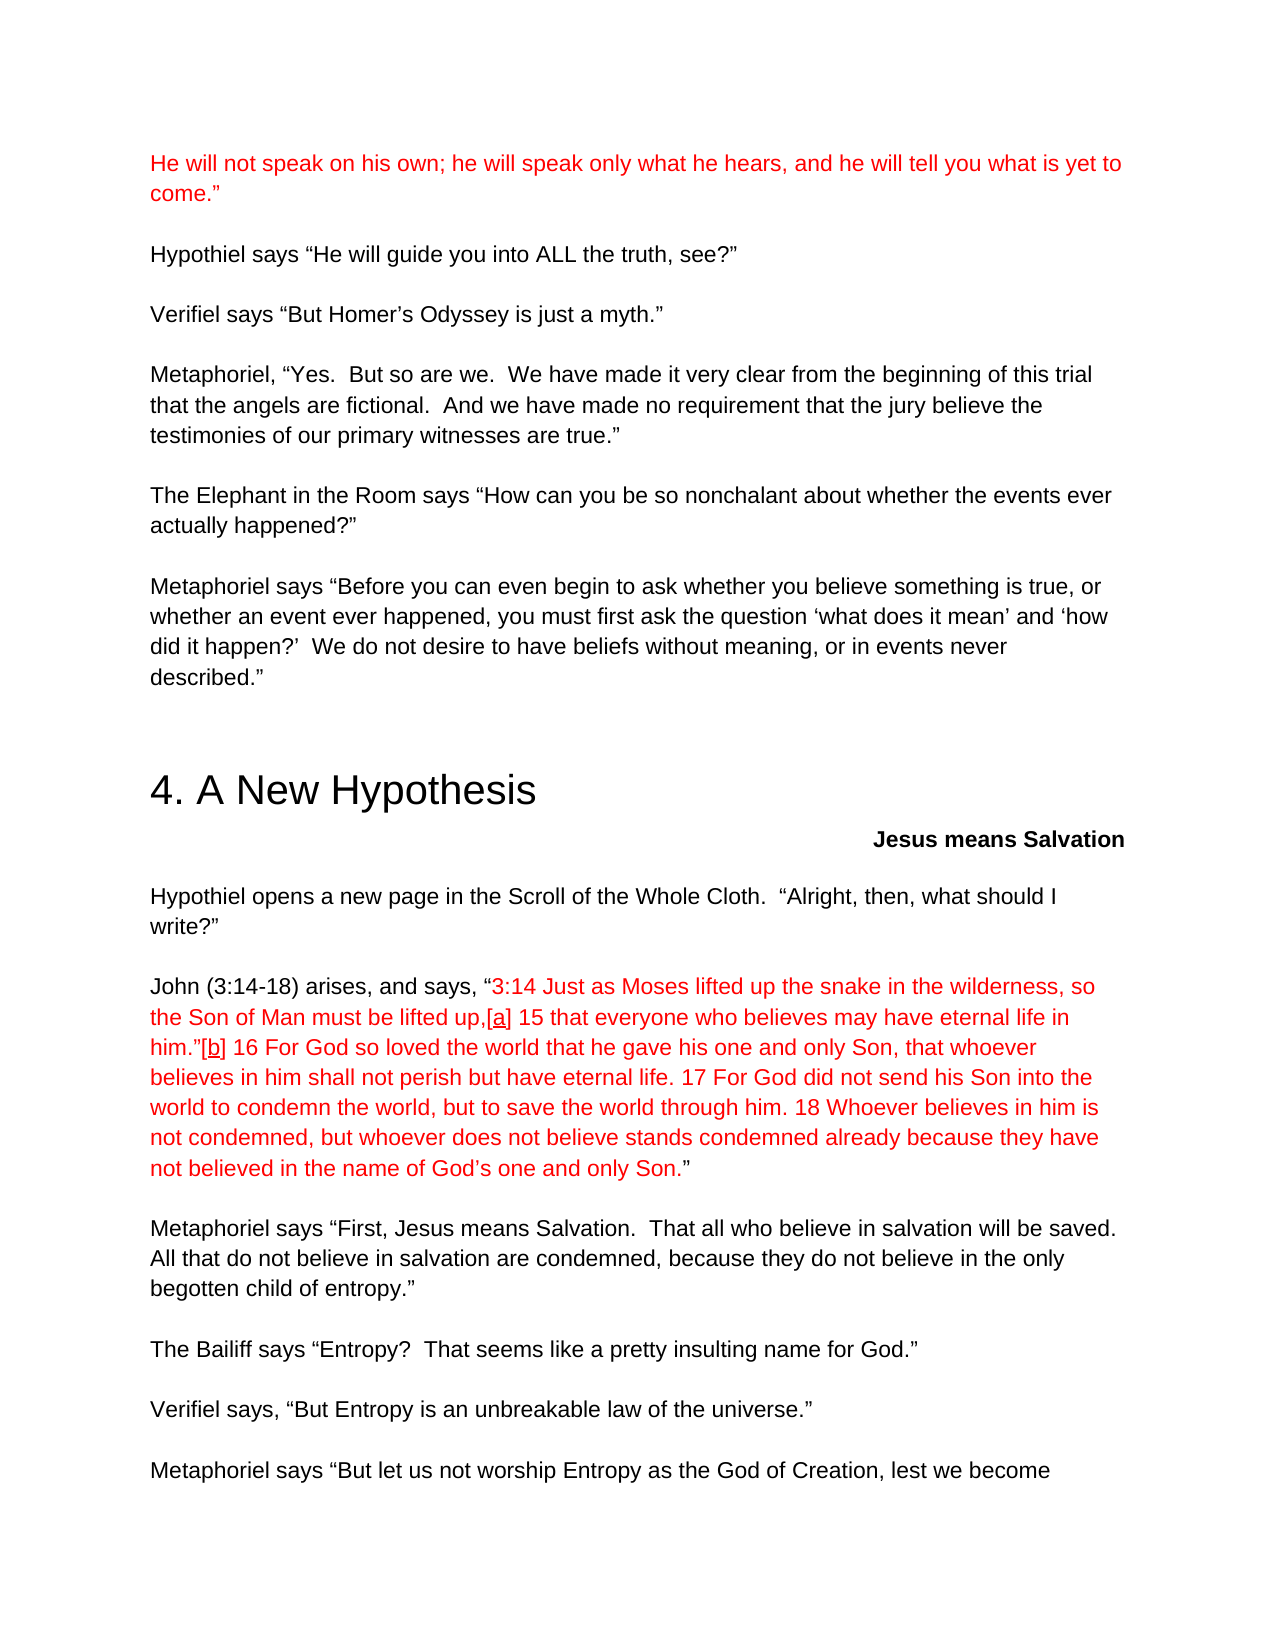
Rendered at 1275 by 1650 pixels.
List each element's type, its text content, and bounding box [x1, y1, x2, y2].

text Metaphoriel says “But let us not worship Entropy as the God of Creation, lest we become [150, 1457, 1125, 1483]
text John (3:14-18) arises, and says, “3:14 Just as Moses lifted up the snake in the wilderness, so the Son of Man must be lifted up,[a] 15 that everyone who believes may have eternal life in him.”[b] 16 For God so loved the world that he gave his one and only Son, that whoever believes in him shall not perish but have eternal life. 17 For God did not send his Son into the world to condemn the world, but to save the world through him. 18 Whoever believes in him is not condemned, but whoever does not believe stands condemned already because they have not believed in the name of God’s one and only Son.” [150, 973, 1125, 1181]
text The Bailiff says “Entropy? That seems like a pretty insulting name for God.” [150, 1336, 1125, 1362]
text He will not speak on his own; he will speak only what he hears, and he will tell you what is yet to come.” [150, 150, 1125, 207]
text Metaphoriel says “Before you can even begin to ask whether you believe something is true, or whether an event ever happened, you must first ask the question ‘what does it mean’ and ‘how did it happen?’ We do not desire to have beliefs without meaning, or in events never described.” [150, 573, 1125, 690]
text Hypothiel says “He will guide you into ALL the truth, see?” [150, 241, 1125, 267]
subtitle 4. A New Hypothesis [150, 766, 1125, 813]
text Hypothiel opens a new page in the Scroll of the Whole Cloth. “Alright, then, what should I write?” [150, 883, 1125, 939]
text Verifiel says “But Homer’s Odyssey is just a myth.” [150, 301, 1125, 327]
text The Elephant in the Room says “How can you be so nonchalant about whether the events ever actually happened?” [150, 482, 1125, 539]
text Metaphoriel says “First, Jesus means Salvation. That all who believe in salvation will be saved. All that do not believe in salvation are condemned, because they do not believe in the only begotten child of entropy.” [150, 1215, 1125, 1302]
text Metaphoriel, “Yes. But so are we. We have made it very clear from the beginning of this trial that the angels are fictional. And we have made no requirement that the jury believe the testimonies of our primary witnesses are true.” [150, 361, 1125, 448]
text Verifiel says, “But Entropy is an unbreakable law of the universe.” [150, 1396, 1125, 1422]
subtitle Jesus means Salvation [150, 826, 1125, 852]
